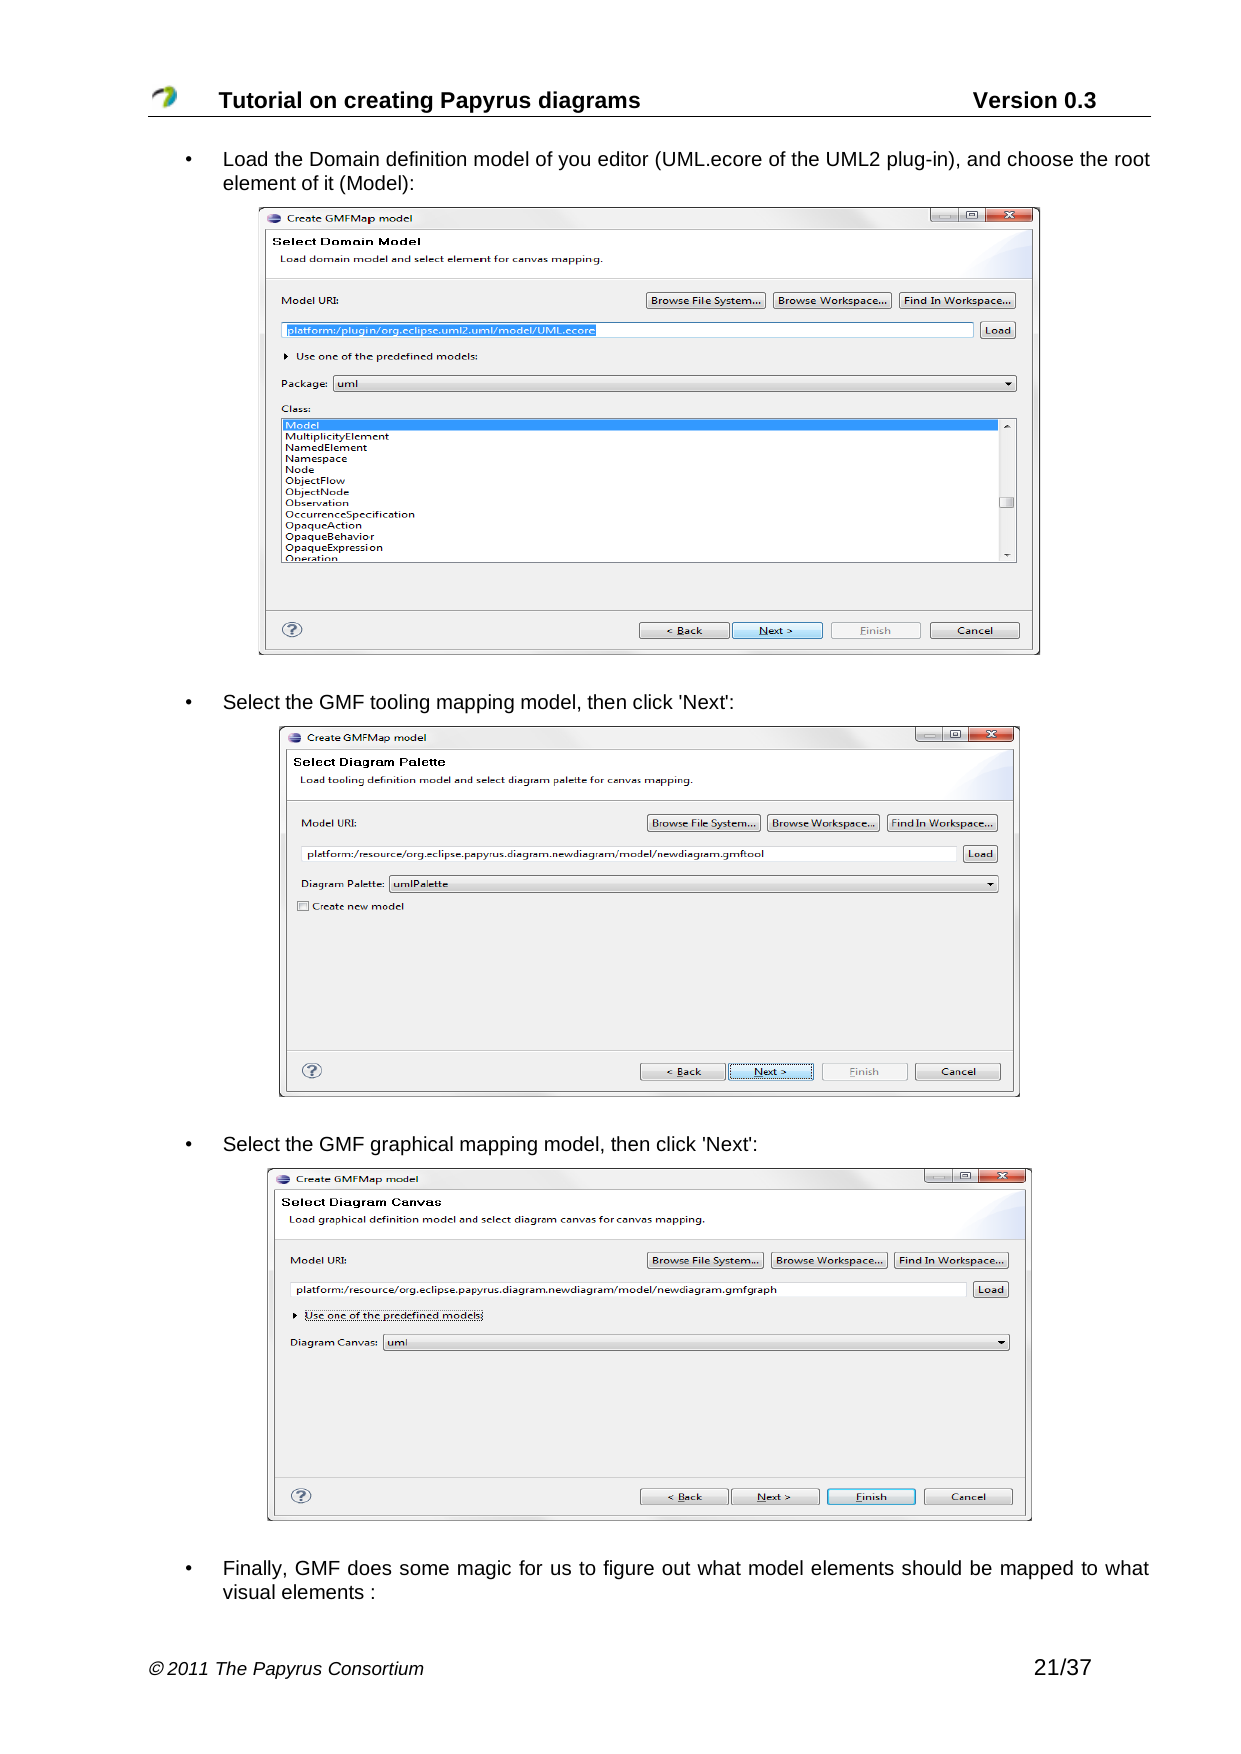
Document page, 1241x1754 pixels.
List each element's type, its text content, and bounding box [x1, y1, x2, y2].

picture [258, 207, 1041, 655]
list Load the Domain definition model of you editor (UML.ecore of the UML2 plug-in), and choose the root element of it (Model): [185, 148, 1151, 195]
picture [279, 726, 1020, 1097]
picture [267, 1168, 1032, 1521]
list Finally, GMF does some magic for us to figure out what model elements should be mapped to what visual elements : [185, 1557, 1151, 1604]
list Select the GMF graphical mapping model, then click 'Next': [185, 1132, 1151, 1156]
list Select the GMF tooling mapping model, then click 'Next': [185, 690, 1151, 714]
picture [152, 84, 177, 110]
